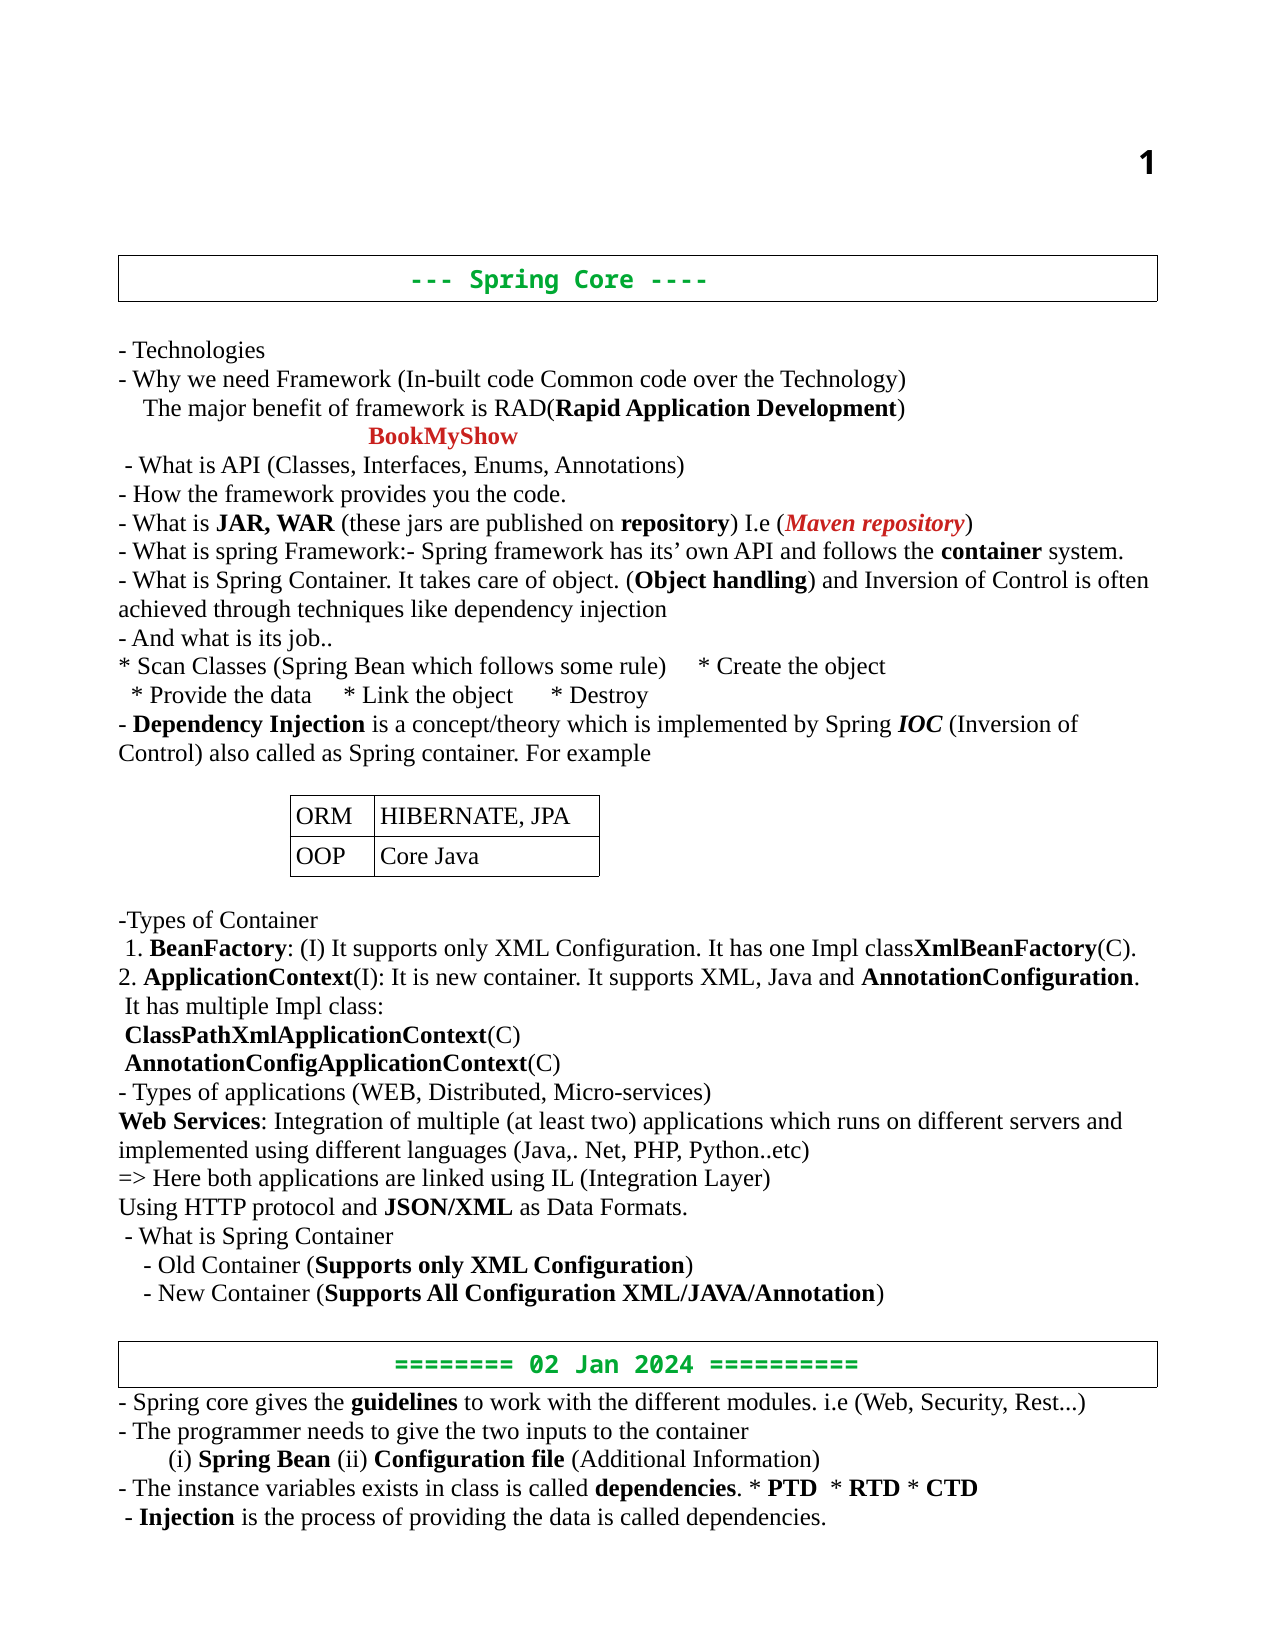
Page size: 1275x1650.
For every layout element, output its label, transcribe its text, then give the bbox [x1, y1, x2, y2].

text - Spring core gives the guidelines to work with the different modules. i.e (Web, Security, Rest...) [118, 1388, 1157, 1416]
text - Types of applications (WEB, Distributed, Micro-services) [118, 1077, 1157, 1106]
text 1. BeanFactory: (I) It supports only XML Configuration. It has one Impl classXmlBeanFactory(C). [118, 933, 1157, 962]
text -Types of Container [118, 905, 1157, 933]
table_header HIBERNATE, JPA [375, 796, 599, 836]
table_header ======== 02 Jan 2024 ========== [119, 1342, 1157, 1387]
text ClassPathXmlApplicationContext(C) [118, 1020, 1157, 1048]
text The major benefit of framework is RAD(Rapid Application Development) [118, 393, 1157, 421]
table_cell OOP [291, 837, 374, 876]
text => Here both applications are linked using IL (Integration Layer) [118, 1163, 1157, 1192]
text AnnotationConfigApplicationContext(C) [118, 1048, 1157, 1077]
text - Technologies [118, 335, 1157, 364]
text - What is Spring Container. It takes care of object. (Object handling) and Inversion of Control is often achieved through techniques like dependency injection [118, 565, 1157, 623]
text * Scan Classes (Spring Bean which follows some rule) * Create the object [118, 651, 1157, 680]
table_cell Core Java [375, 837, 599, 876]
text * Provide the data * Link the object * Destroy [118, 680, 1157, 709]
text - Why we need Framework (In-built code Common code over the Technology) [118, 364, 1157, 393]
table_header ORM [291, 796, 374, 836]
text (i) Spring Bean (ii) Configuration file (Additional Information) [118, 1444, 1157, 1473]
text BookMyShow - What is API (Classes, Interfaces, Enums, Annotations) [118, 421, 1157, 479]
text - And what is its job.. [118, 623, 1157, 651]
text - What is JAR, WAR (these jars are published on repository) I.e (Maven repository) [118, 508, 1157, 536]
text It has multiple Impl class: [118, 991, 1157, 1020]
text - The programmer needs to give the two inputs to the container [118, 1416, 1157, 1444]
text - Dependency Injection is a concept/theory which is implemented by Spring IOC (Inversion of Control) also called as Spring container. For example [118, 709, 1157, 766]
text 2. ApplicationContext(I): It is new container. It supports XML, Java and AnnotationConfiguration. [118, 962, 1157, 991]
text Using HTTP protocol and JSON/XML as Data Formats. - What is Spring Container - Old Container (Supports only XML Configuration) - New Container (Supports All Configuration XML/JAVA/Annotation) [118, 1192, 1157, 1307]
text - The instance variables exists in class is called dependencies. * PTD * RTD * CTD [118, 1473, 1157, 1502]
text - What is spring Framework:- Spring framework has its’ own API and follows the container system. [118, 536, 1157, 565]
text - Injection is the process of providing the data is called dependencies. [118, 1502, 1157, 1531]
text Web Services: Integration of multiple (at least two) applications which runs on different servers and implemented using different languages (Java,. Net, PHP, Python..etc) [118, 1106, 1157, 1163]
text - How the framework provides you the code. [118, 479, 1157, 508]
table_header --- Spring Core ‑--- [119, 256, 1157, 301]
